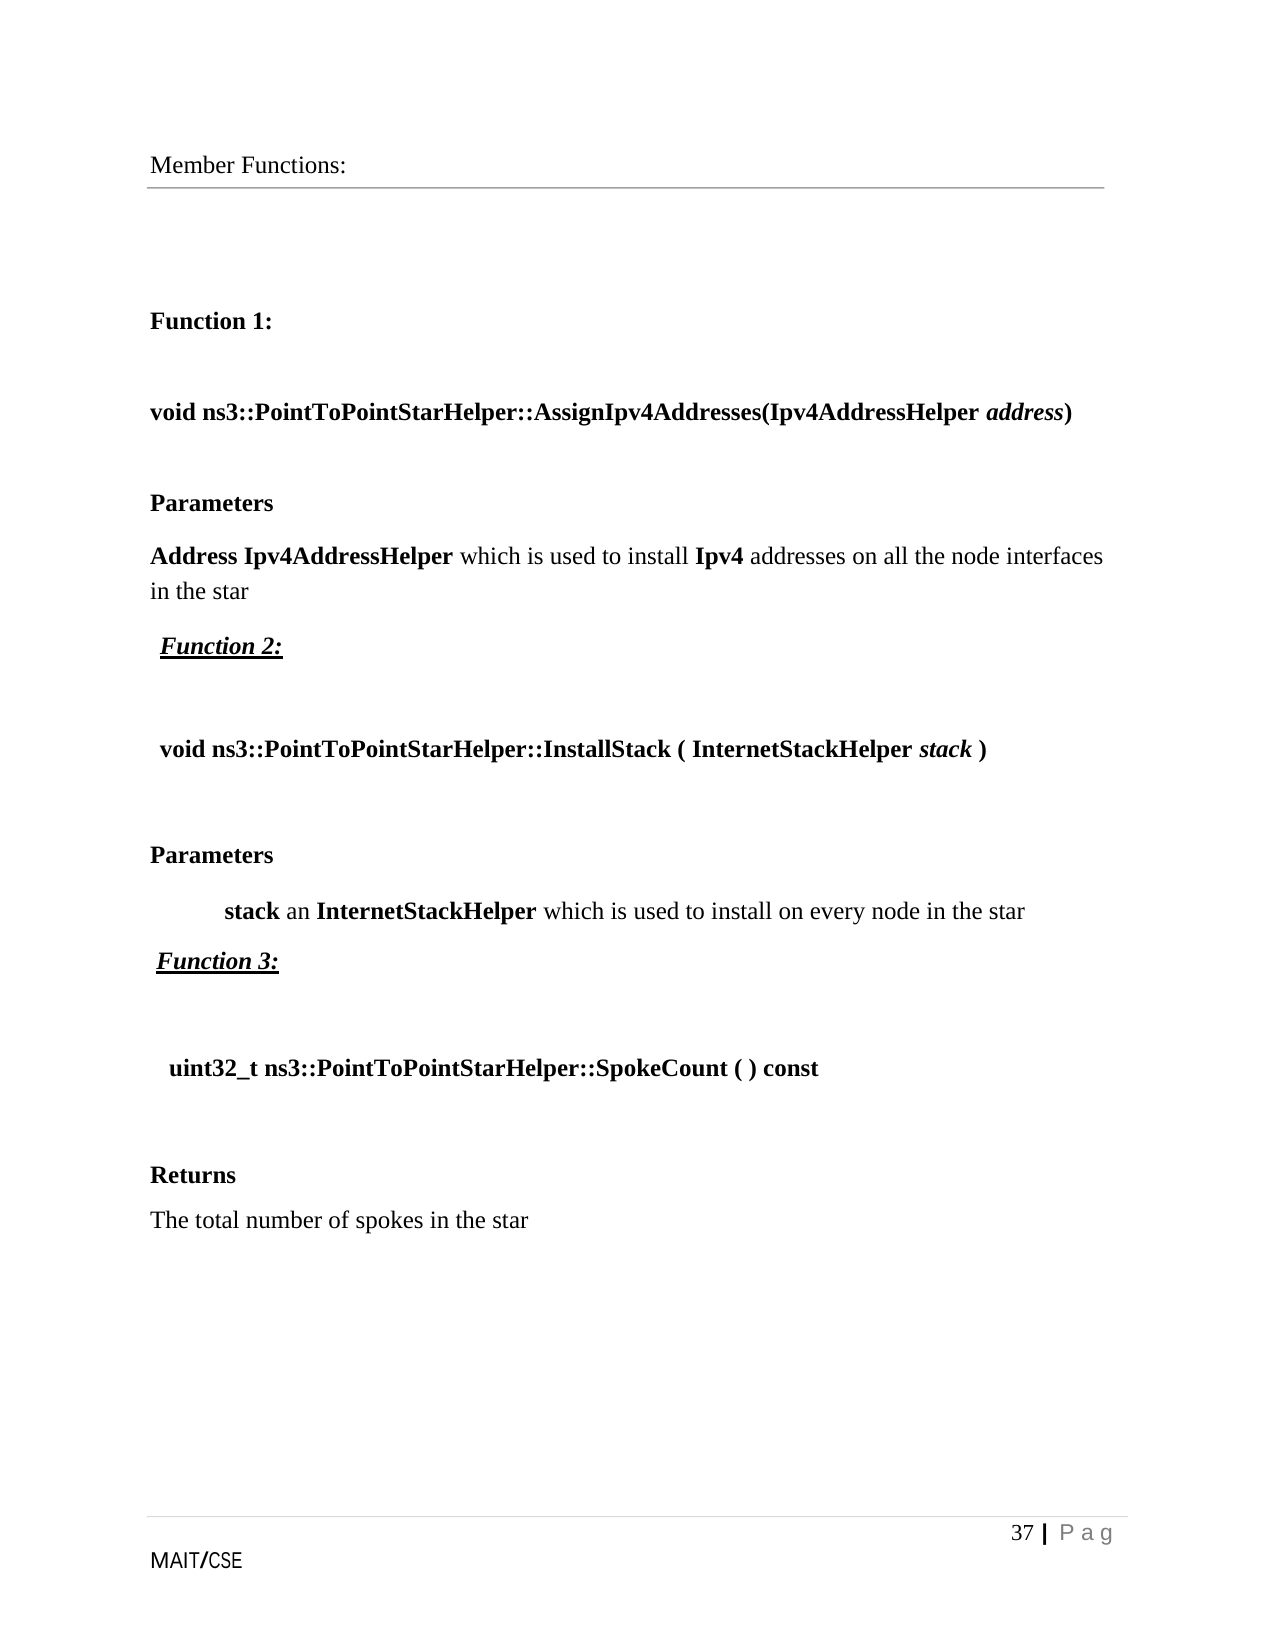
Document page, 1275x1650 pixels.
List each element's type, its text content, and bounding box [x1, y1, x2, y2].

text uint32_t ns3::PointToPointStarHelper::SpokeCount ( ) const [169, 1053, 1212, 1082]
subtitle Function 3: [156, 946, 1212, 975]
text void ns3::PointToPointStarHelper::AssignIpv4Addresses(Ipv4AddressHelper address) [150, 397, 1212, 426]
text Address Ipv4AddressHelper which is used to install Ipv4 addresses on all the node interfaces in the star [150, 541, 1105, 604]
text Parameters [150, 488, 1212, 517]
text Returns [150, 1160, 1212, 1189]
text Parameters [150, 841, 1212, 869]
subtitle Function 1: [150, 306, 1212, 335]
text stack an InternetStackHelper which is used to install on every node in the star [205, 896, 1044, 925]
subtitle Function 2: [159, 631, 1212, 660]
text void ns3::PointToPointStarHelper::InstallStack ( InternetStackHelper stack ) [159, 734, 1212, 762]
text Member Functions: [150, 150, 1212, 179]
text The total number of spokes in the star [150, 1206, 1212, 1234]
